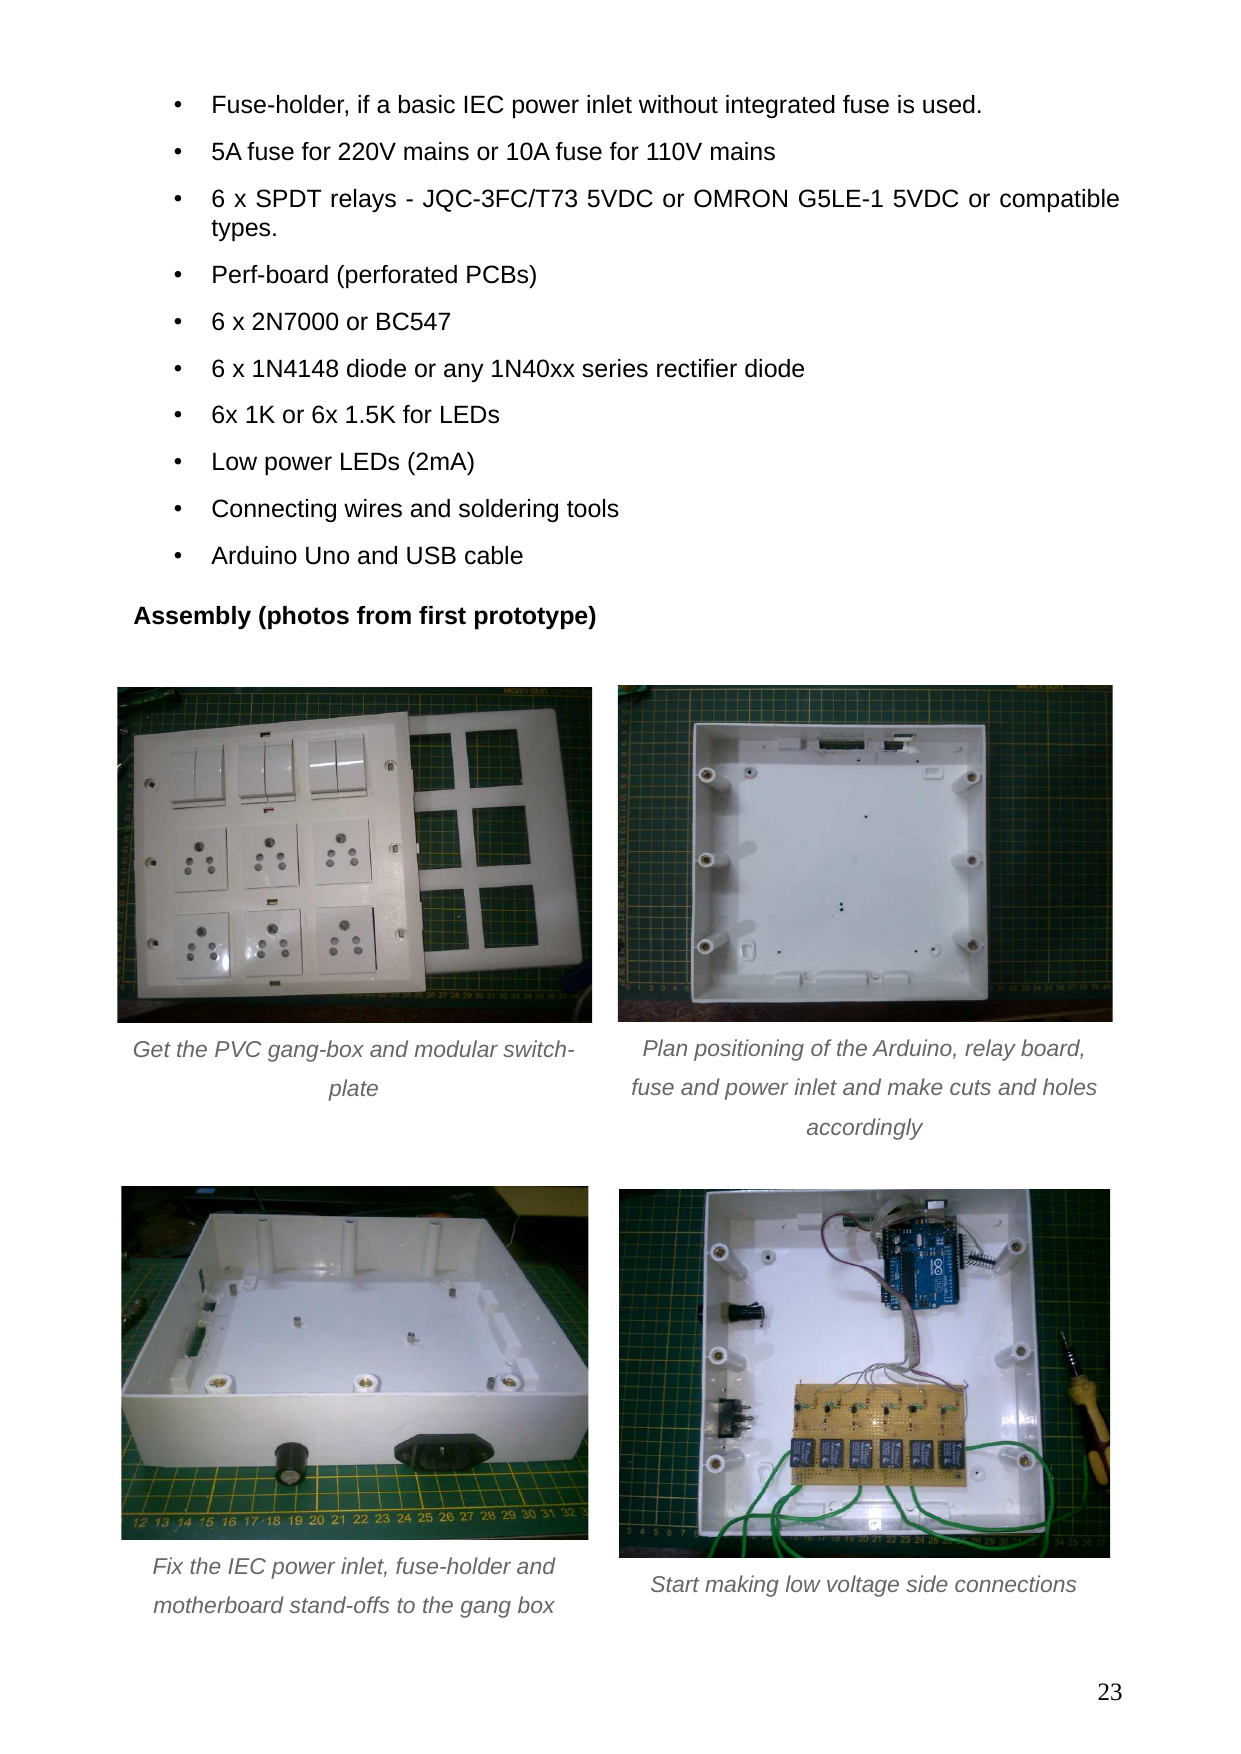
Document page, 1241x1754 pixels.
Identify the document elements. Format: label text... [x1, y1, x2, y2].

picture [117, 687, 593, 1023]
list 6 x SPDT relays - JQC-3FC/T73 5VDC or OMRON G5LE-1 5VDC or compatible types. [174, 184, 1122, 242]
list Fuse-holder, if a basic IEC power inlet without integrated fuse is used. [174, 90, 1122, 119]
list 5A fuse for 220V mains or 10A fuse for 110V mains [174, 137, 1122, 166]
list Low power LEDs (2mA) [174, 447, 1122, 476]
list Arduino Uno and USB cable [174, 541, 1122, 570]
text Plan positioning of the Arduino, relay board, fuse and power inlet and make cuts and holes accordingly [618, 1022, 1113, 1140]
subtitle Assembly (photos from first prototype) [133, 601, 1122, 630]
text Fix the IEC power inlet, fuse-holder and motherboard stand-offs to the gang box [121, 1540, 588, 1619]
picture [619, 1189, 1111, 1558]
list Perf-board (perforated PCBs) [174, 260, 1122, 289]
text Get the PVC gang-box and modular switch-plate [117, 1023, 592, 1101]
list 6x 1K or 6x 1.5K for LEDs [174, 400, 1122, 429]
list 6 x 2N7000 or BC547 [174, 307, 1122, 336]
list Connecting wires and soldering tools [174, 494, 1122, 523]
picture [617, 685, 1113, 1022]
list 6 x 1N4148 diode or any 1N40xx series rectifier diode [174, 353, 1122, 382]
picture [121, 1186, 589, 1540]
text Start making low voltage side connections [619, 1558, 1110, 1597]
